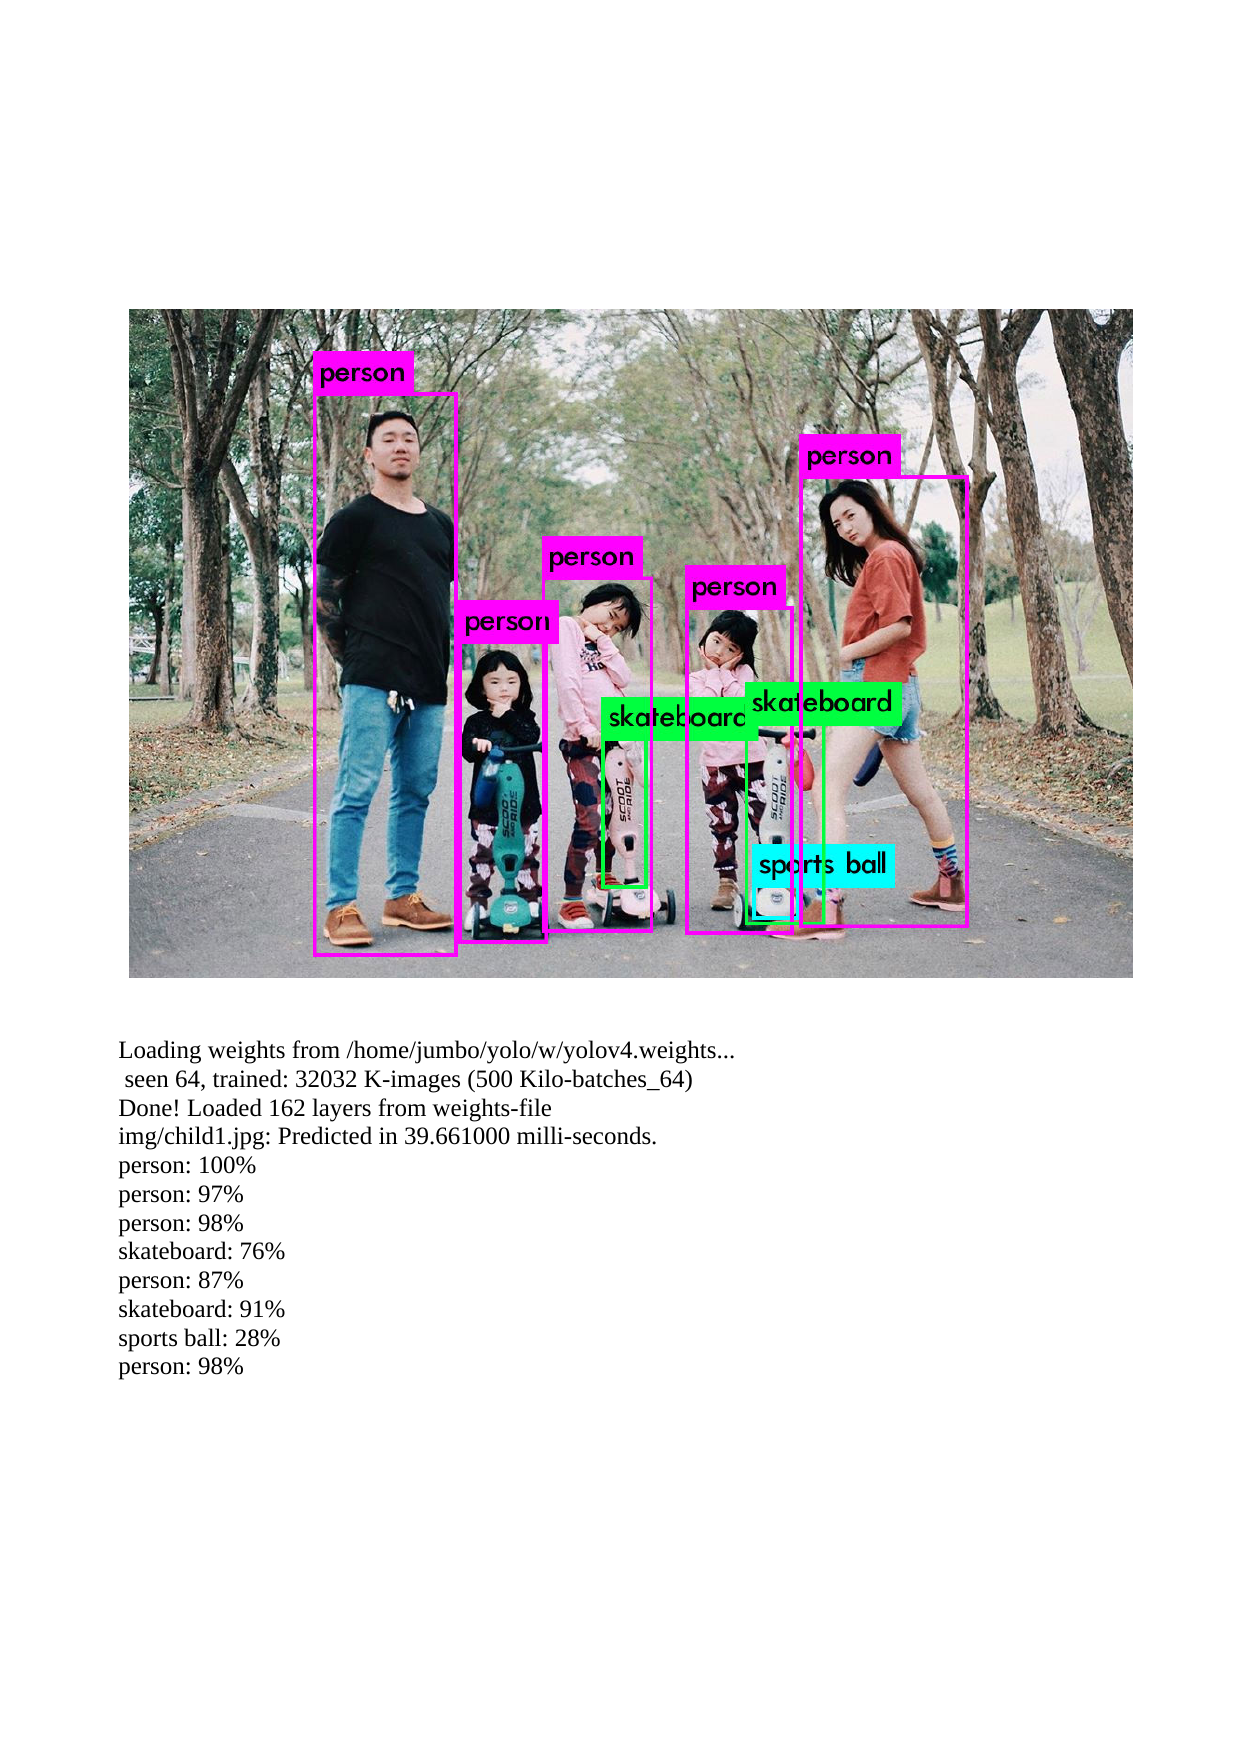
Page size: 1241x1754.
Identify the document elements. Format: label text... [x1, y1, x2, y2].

text Done! Loaded 162 layers from weights-file [118, 1093, 1122, 1121]
text img/child1.jpg: Predicted in 39.661000 milli-seconds. [118, 1121, 1122, 1150]
text skateboard: 76% [118, 1236, 1122, 1265]
text skateboard: 91% [118, 1294, 1122, 1323]
picture [129, 309, 1133, 978]
text person: 98% [118, 1351, 1122, 1380]
text person: 87% [118, 1265, 1122, 1294]
text person: 98% [118, 1208, 1122, 1236]
text person: 100% [118, 1150, 1122, 1179]
text Loading weights from /home/jumbo/yolo/w/yolov4.weights... [118, 1035, 1122, 1064]
text sports ball: 28% [118, 1323, 1122, 1351]
text person: 97% [118, 1179, 1122, 1208]
text seen 64, trained: 32032 K-images (500 Kilo-batches_64) [118, 1064, 1122, 1093]
